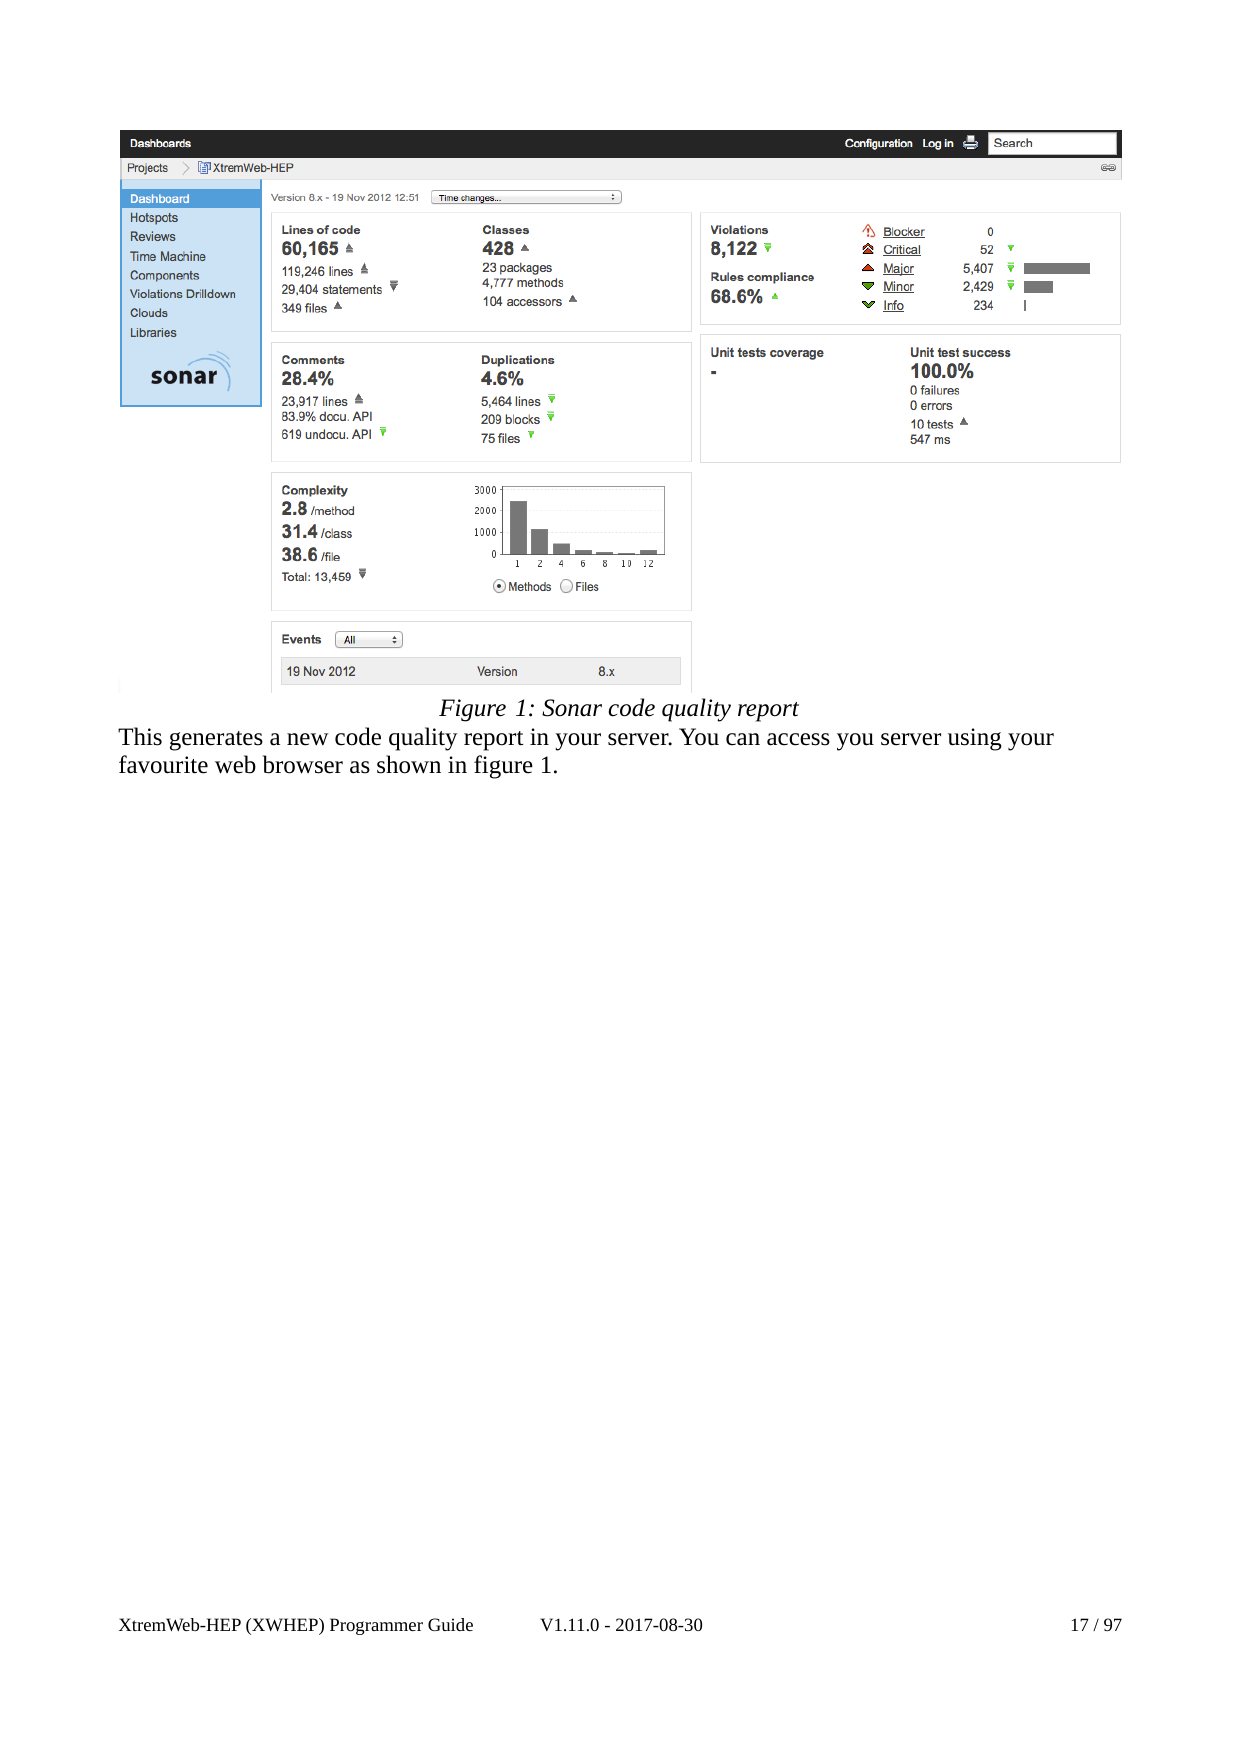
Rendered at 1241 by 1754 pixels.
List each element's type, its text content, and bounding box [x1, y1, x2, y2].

text This generates a new code quality report in your server. You can access you server using your favourite web browser as shown in figure 1. [118, 722, 1122, 779]
text Figure 1: Sonar code quality report [118, 693, 1122, 722]
text [118, 118, 1122, 130]
picture [118, 130, 1123, 693]
